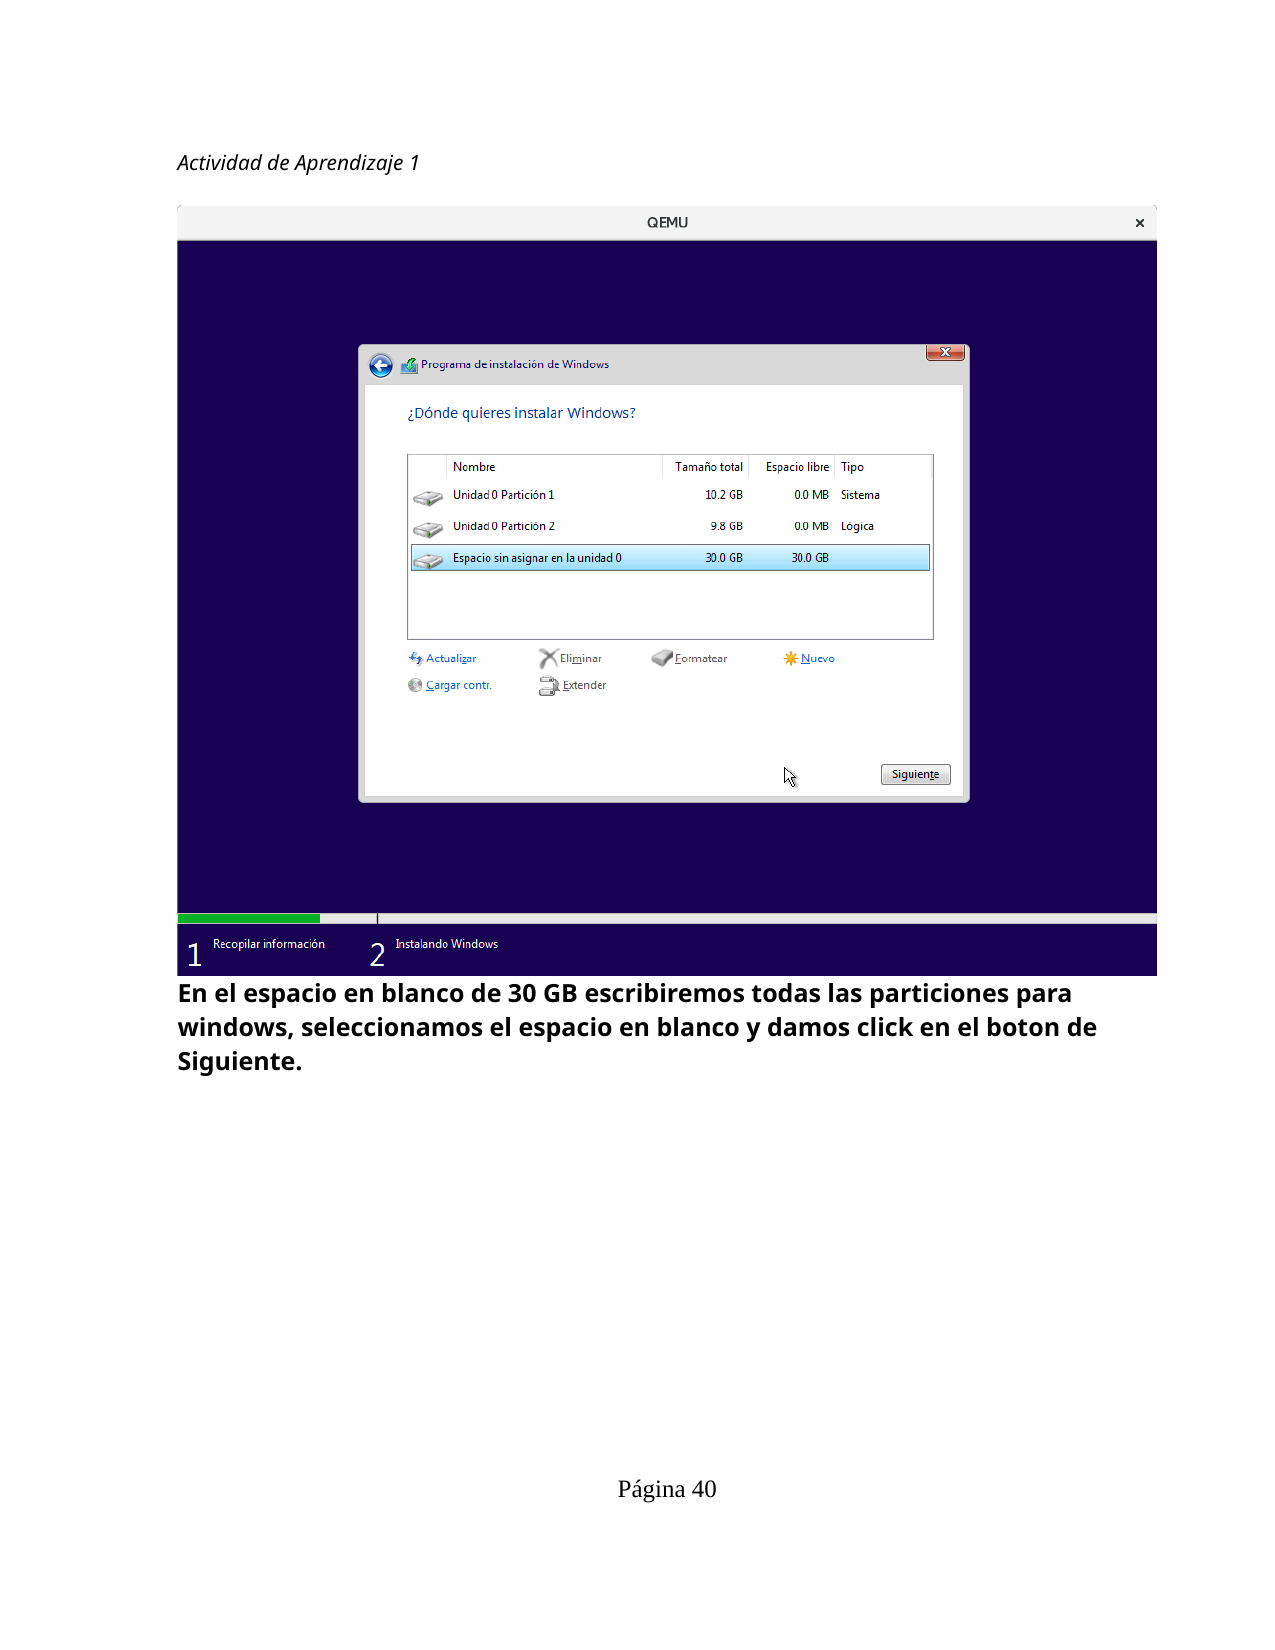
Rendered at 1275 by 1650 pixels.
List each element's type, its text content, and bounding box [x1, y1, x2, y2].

text En el espacio en blanco de 30 GB escribiremos todas las particiones para windows, seleccionamos el espacio en blanco y damos click en el boton de Siguiente. [177, 976, 1157, 1078]
picture [177, 205, 1157, 976]
